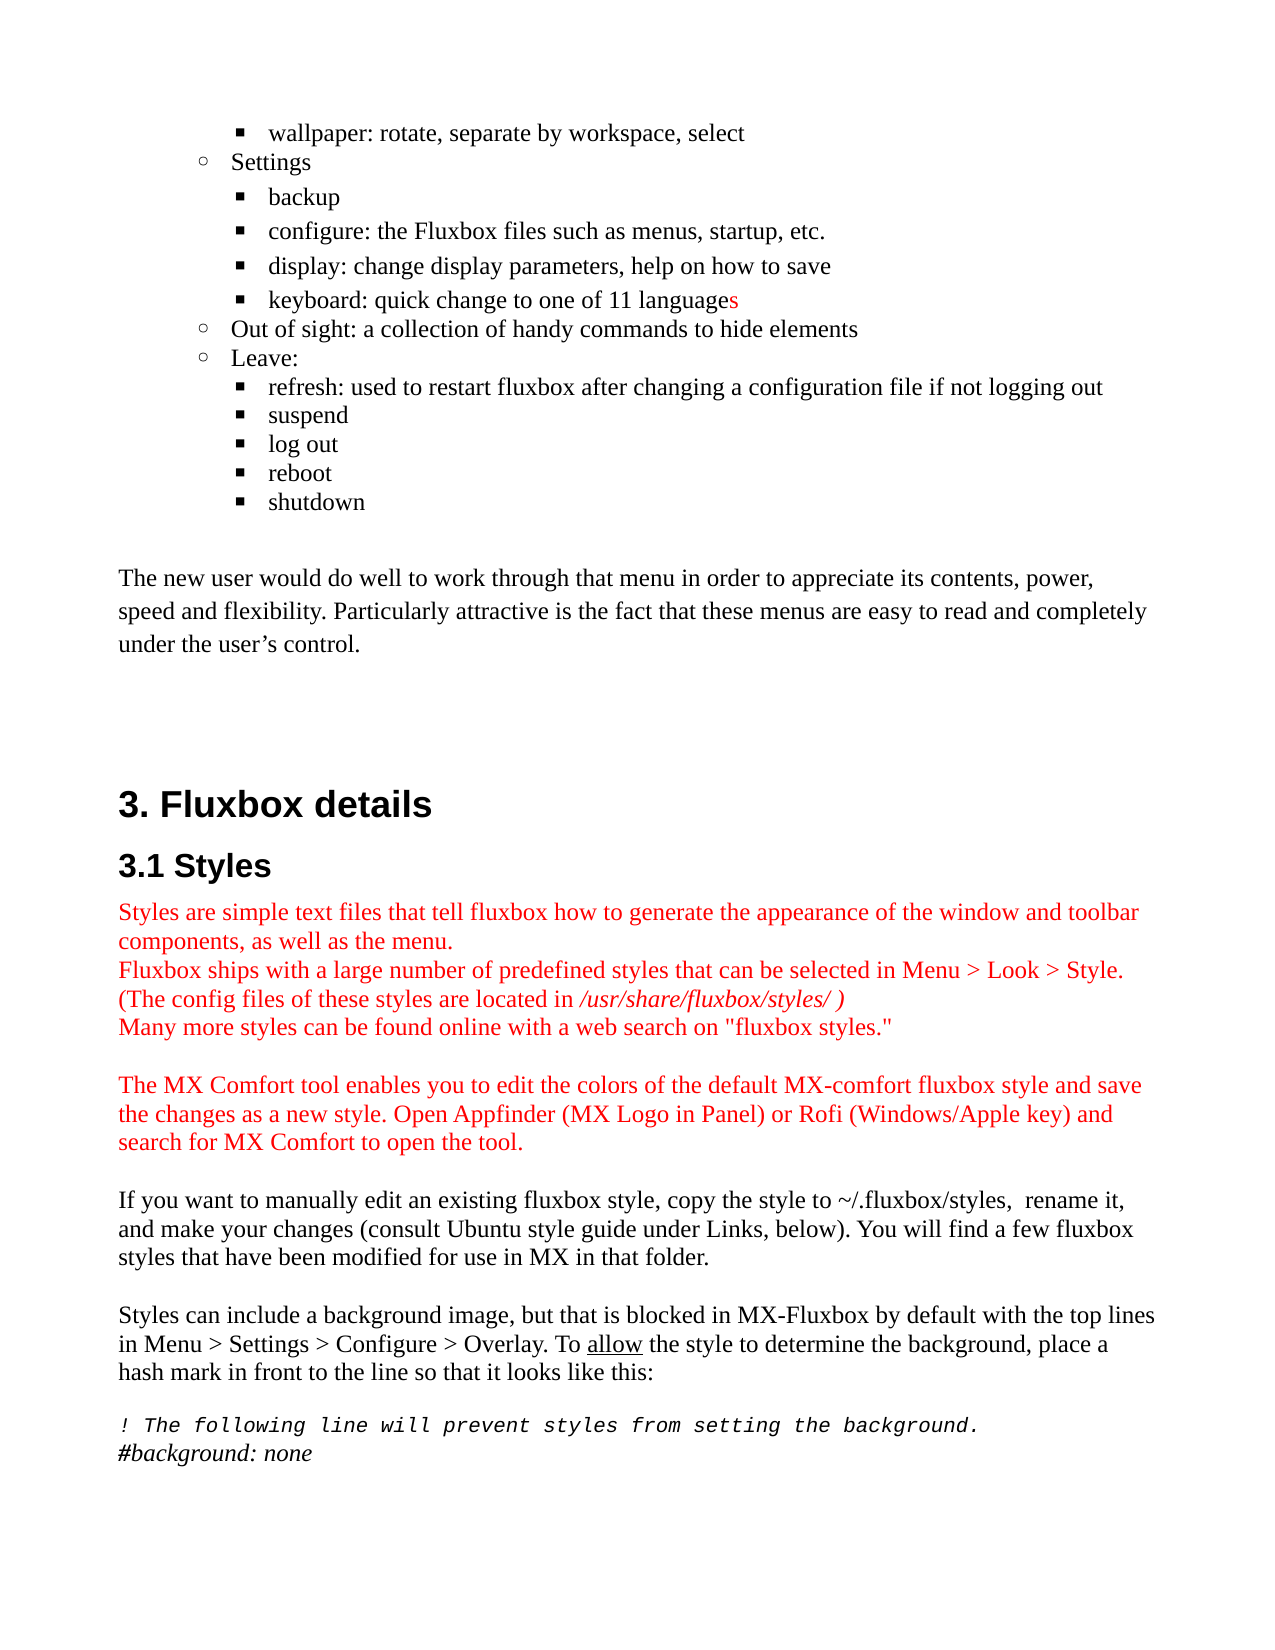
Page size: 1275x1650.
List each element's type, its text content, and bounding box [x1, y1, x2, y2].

text Many more styles can be found online with a web search on "fluxbox styles." [118, 1012, 1157, 1041]
list backup [231, 182, 1157, 210]
list log out [231, 429, 1157, 458]
text The new user would do well to work through that menu in order to appreciate its contents, power, speed and flexibility. Particularly attractive is the fact that these menus are easy to read and completely under the user’s control. [118, 563, 1157, 658]
list reboot [231, 458, 1157, 487]
list Leave: [193, 343, 1157, 372]
list shutdown [231, 487, 1157, 516]
text The MX Comfort tool enables you to edit the colors of the default MX-comfort fluxbox style and save the changes as a new style. Open Appfinder (MX Logo in Panel) or Rofi (Windows/Apple key) and search for MX Comfort to open the tool. [118, 1070, 1157, 1156]
list Settings [193, 147, 1157, 176]
subtitle 3. Fluxbox details [118, 782, 1157, 826]
text If you want to manually edit an existing fluxbox style, copy the style to ~/.fluxbox/styles, rename it, and make your changes (consult Ubuntu style guide under Links, below). You will find a few fluxbox styles that have been modified for use in MX in that folder. [118, 1185, 1157, 1271]
text Styles can include a background image, but that is blocked in MX-Fluxbox by default with the top lines in Menu > Settings > Configure > Overlay. To allow the style to determine the background, place a hash mark in front to the line so that it looks like this: [118, 1300, 1157, 1386]
list refresh: used to restart fluxbox after changing a configuration file if not logging out [231, 372, 1157, 401]
subtitle 3.1 Styles [118, 846, 1157, 885]
text Styles are simple text files that tell fluxbox how to generate the appearance of the window and toolbar components, as well as the menu. [118, 897, 1157, 955]
text Fluxbox ships with a large number of predefined styles that can be selected in Menu > Look > Style. [118, 955, 1157, 984]
text (The config files of these styles are located in /usr/share/fluxbox/styles/ ) [118, 984, 1157, 1012]
text ! The following line will prevent styles from setting the background. [118, 1415, 1157, 1438]
list suspend [231, 401, 1157, 429]
text #background: none [118, 1438, 1157, 1467]
list keyboard: quick change to one of 11 languages [231, 286, 1157, 314]
list display: change display parameters, help on how to save [231, 251, 1157, 280]
list configure: the Fluxbox files such as menus, startup, etc. [231, 216, 1157, 245]
list wallpaper: rotate, separate by workspace, select [231, 118, 1157, 147]
list Out of sight: a collection of handy commands to hide elements [193, 314, 1157, 343]
